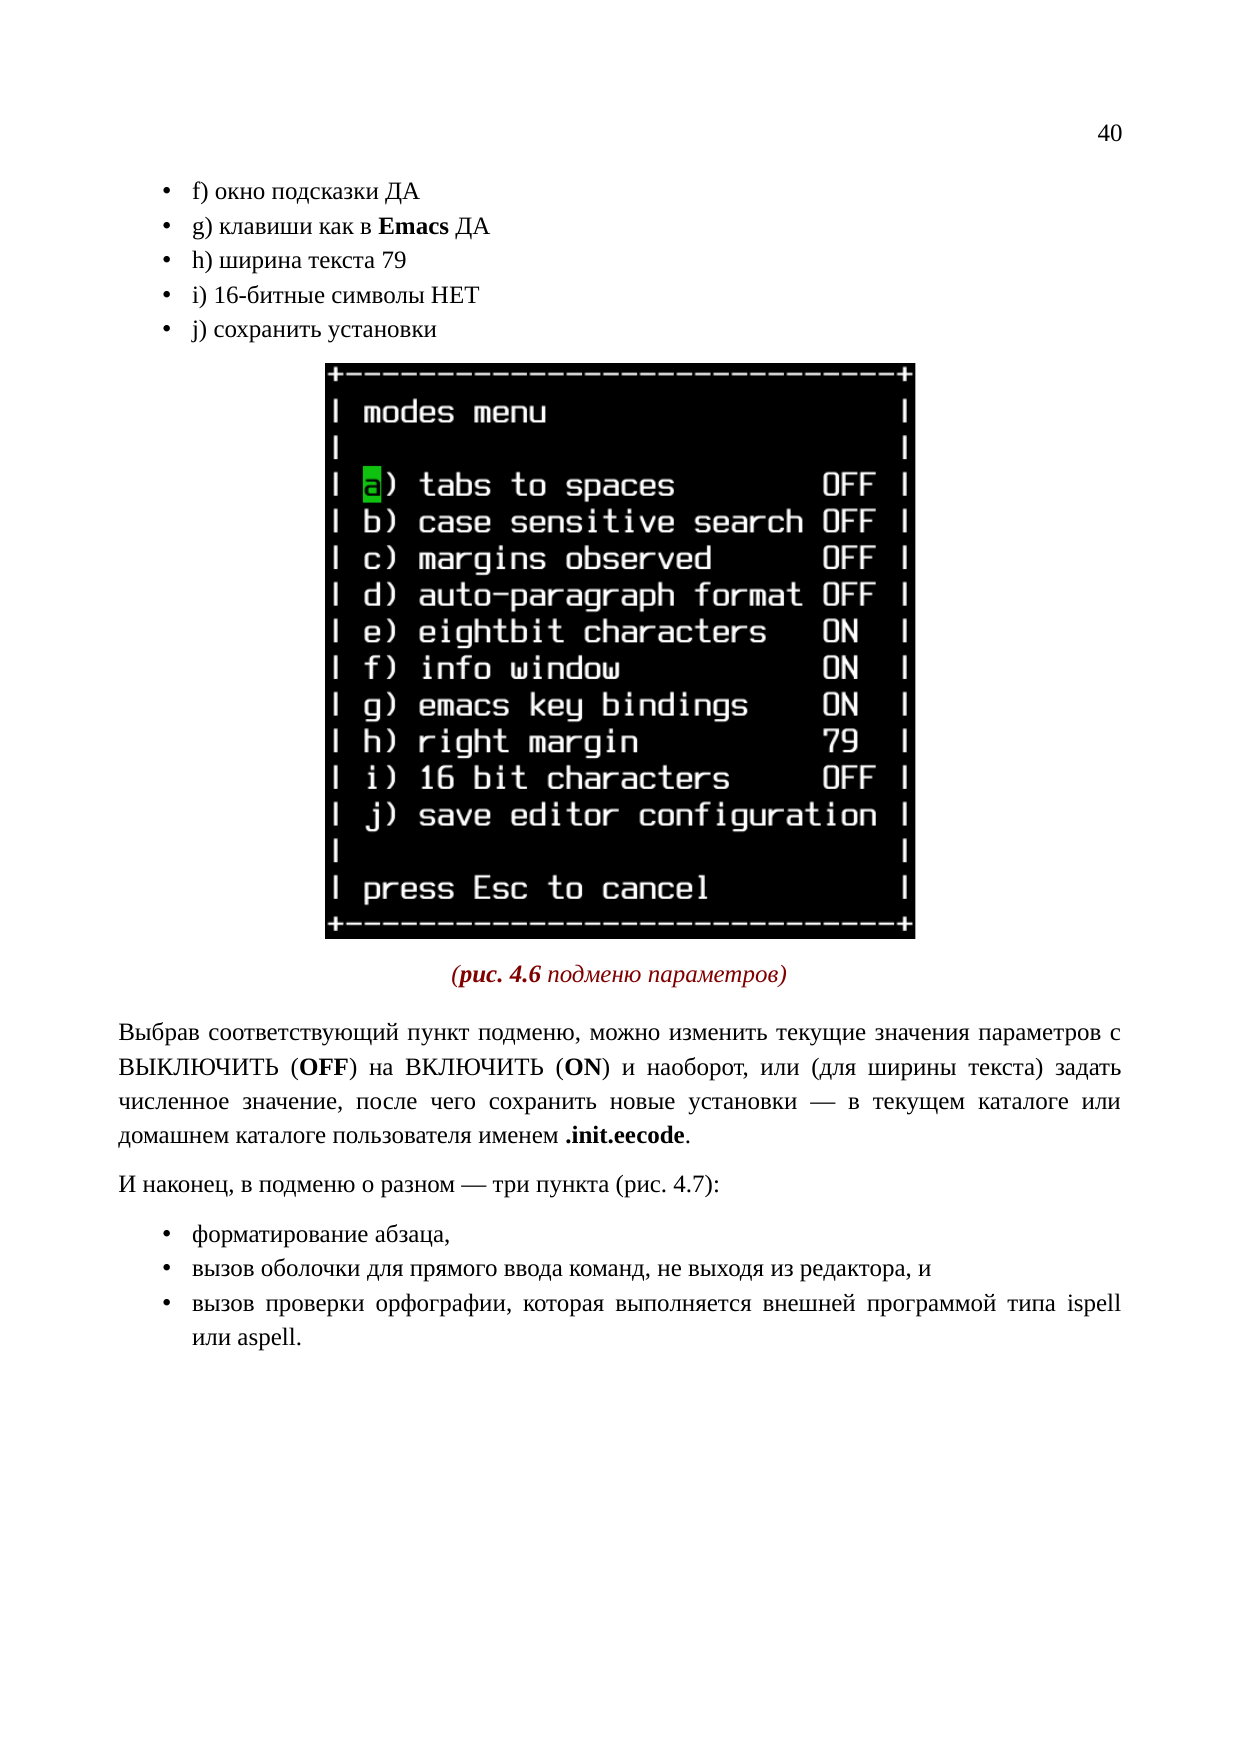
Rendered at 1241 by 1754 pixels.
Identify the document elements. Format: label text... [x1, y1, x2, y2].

list g) клавиши как в Emacs ДА [162, 211, 1122, 239]
list вызов проверки орфографии, которая выполняется внешней программой типа ispell или aspell. [162, 1288, 1122, 1351]
list i) 16-битные символы НЕТ [162, 280, 1122, 308]
picture [325, 363, 916, 939]
list j) сохранить установки [162, 314, 1122, 343]
text (рис. 4.6 подменю параметров) [118, 959, 1122, 988]
list h) ширина текста 79 [162, 245, 1122, 274]
text Выбрав соответствующий пункт подменю, можно изменить текущие значения параметров с ВЫКЛЮЧИТЬ (OFF) на ВКЛЮЧИТЬ (ON) и наоборот, или (для ширины текста) задать численное значение, после чего сохранить новые установки — в текущем каталоге или домашнем каталоге пользователя именем .init.eecode. [118, 1017, 1122, 1149]
text И наконец, в подменю о разном — три пункта (рис. 4.7): [118, 1169, 1122, 1198]
list форматирование абзаца, [162, 1219, 1122, 1247]
list f) окно подсказки ДА [162, 176, 1122, 205]
list вызов оболочки для прямого ввода команд, не выходя из редактора, и [162, 1253, 1122, 1282]
